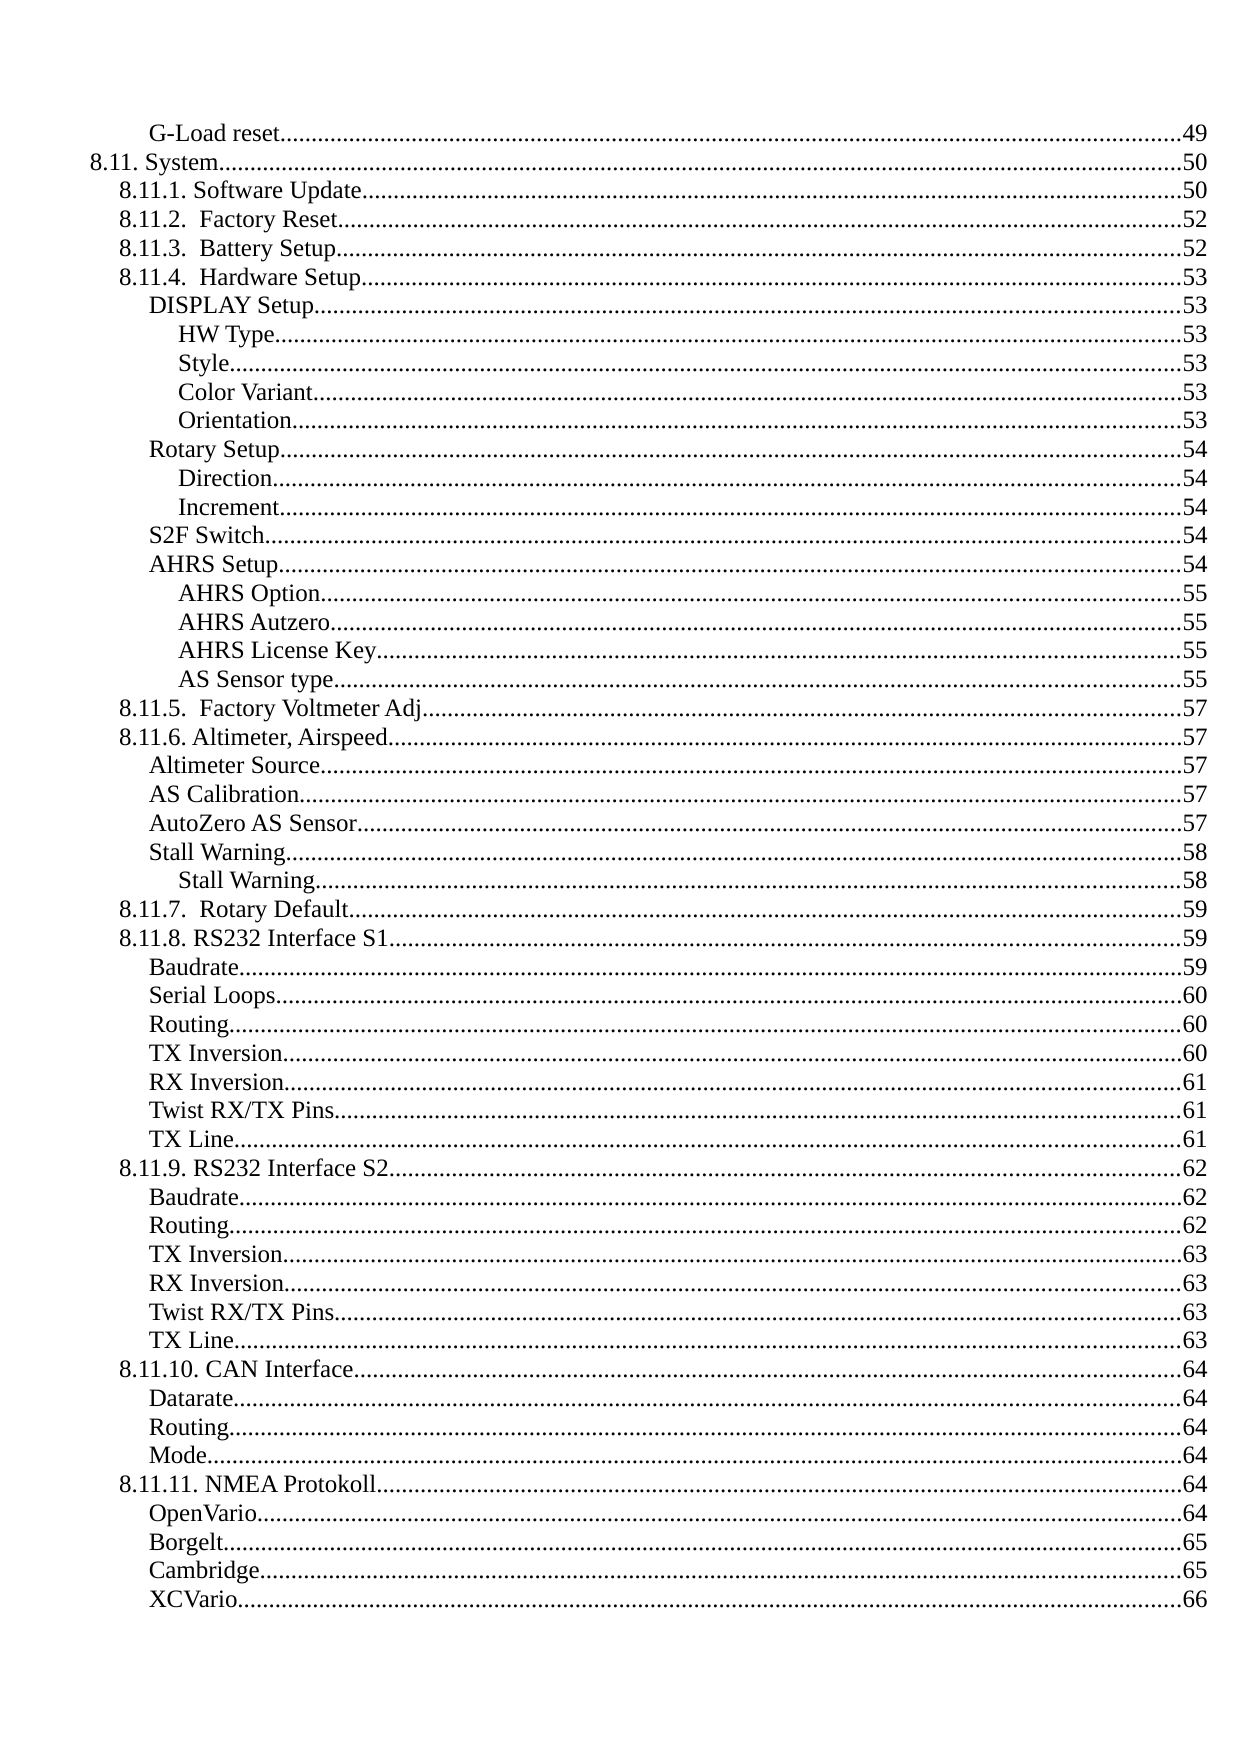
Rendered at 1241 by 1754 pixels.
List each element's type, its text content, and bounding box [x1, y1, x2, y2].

text 8.11.8. RS232 Interface S1 59 [119, 923, 1207, 952]
text 8.11.7. Rotary Default 59 [119, 894, 1207, 923]
text TX Line 63 [148, 1326, 1207, 1354]
text TX Line 61 [148, 1124, 1207, 1153]
text Datarate 64 [148, 1383, 1207, 1412]
text Baudrate 62 [148, 1182, 1207, 1211]
text 8.11.1. Software Update 50 [119, 176, 1207, 204]
text S2F Switch 54 [148, 521, 1207, 549]
text AHRS Option 55 [178, 578, 1207, 607]
text 8.11.9. RS232 Interface S2 62 [119, 1153, 1207, 1182]
text Rotary Setup 54 [148, 434, 1207, 463]
text 8.11.6. Altimeter, Airspeed 57 [119, 722, 1207, 751]
text AHRS License Key 55 [178, 636, 1207, 664]
text Direction 54 [178, 463, 1207, 492]
text Routing 60 [148, 1009, 1207, 1038]
text 8.11.10. CAN Interface 64 [119, 1354, 1207, 1383]
text Stall Warning 58 [148, 837, 1207, 866]
text Routing 64 [148, 1412, 1207, 1441]
text AutoZero AS Sensor 57 [148, 808, 1207, 837]
text HW Type 53 [178, 319, 1207, 348]
text 8.11.11. NMEA Protokoll 64 [119, 1469, 1207, 1498]
text Mode 64 [148, 1441, 1207, 1469]
text 8.11.2. Factory Reset 52 [119, 204, 1207, 233]
text Borgelt 65 [148, 1527, 1207, 1556]
text Style 53 [178, 348, 1207, 377]
text Altimeter Source 57 [148, 751, 1207, 779]
text Increment 54 [178, 492, 1207, 521]
text Twist RX/TX Pins 63 [148, 1297, 1207, 1326]
text RX Inversion 61 [148, 1067, 1207, 1096]
text Color Variant 53 [178, 377, 1207, 406]
text DISPLAY Setup 53 [148, 291, 1207, 319]
text 8.11.3. Battery Setup 52 [119, 233, 1207, 262]
text XCVario 66 [148, 1584, 1207, 1613]
text Baudrate 59 [148, 952, 1207, 981]
text TX Inversion 60 [148, 1038, 1207, 1067]
text OpenVario 64 [148, 1498, 1207, 1527]
text Cambridge 65 [148, 1556, 1207, 1584]
text RX Inversion 63 [148, 1268, 1207, 1297]
text Routing 62 [148, 1211, 1207, 1239]
text G-Load reset 49 [148, 118, 1207, 147]
text AS Sensor type 55 [178, 664, 1207, 693]
text AS Calibration 57 [148, 779, 1207, 808]
text AHRS Setup 54 [148, 549, 1207, 578]
text AHRS Autzero 55 [178, 607, 1207, 636]
text 8.11. System 50 [89, 147, 1207, 176]
text TX Inversion 63 [148, 1239, 1207, 1268]
text Serial Loops 60 [148, 981, 1207, 1009]
text Stall Warning 58 [178, 866, 1207, 894]
text 8.11.5. Factory Voltmeter Adj 57 [119, 693, 1207, 722]
text 8.11.4. Hardware Setup 53 [119, 262, 1207, 291]
text Twist RX/TX Pins 61 [148, 1096, 1207, 1124]
text Orientation 53 [178, 406, 1207, 434]
